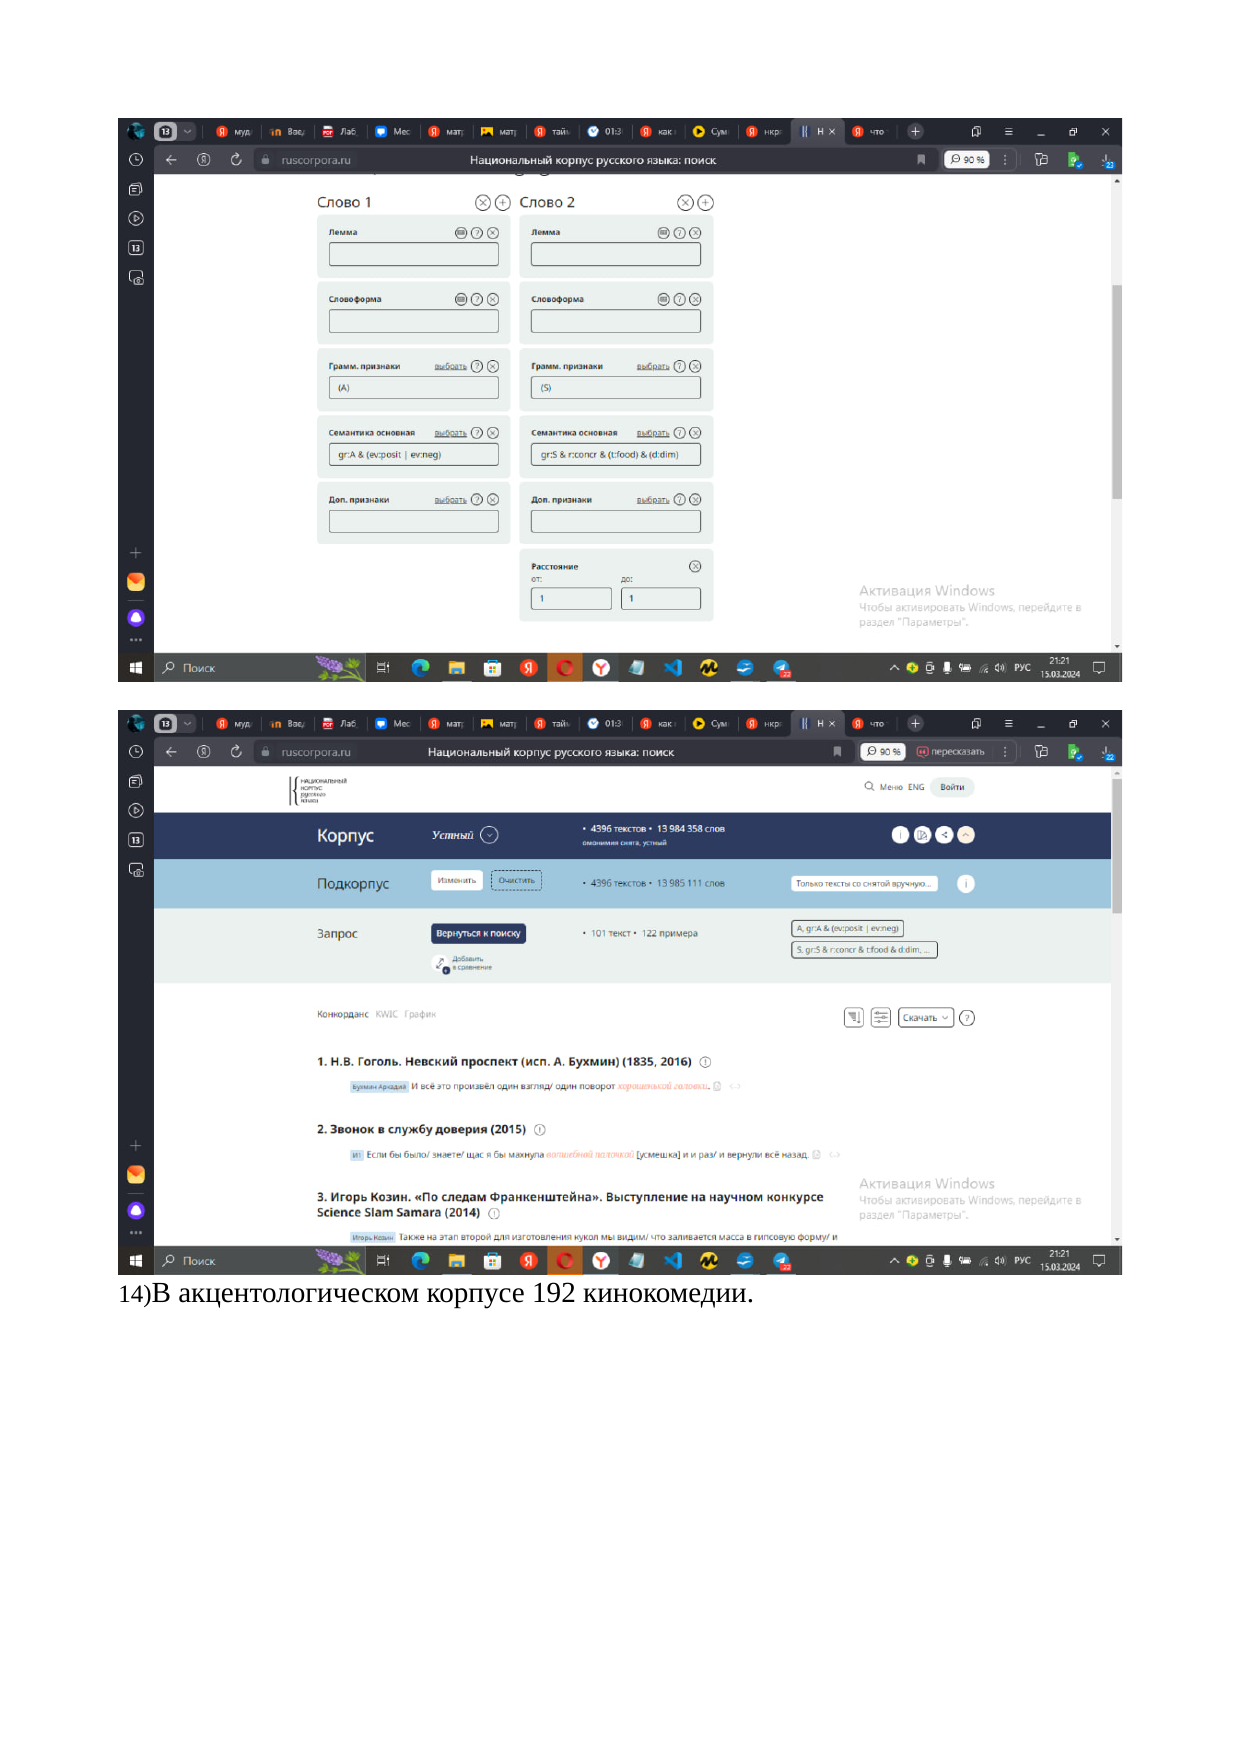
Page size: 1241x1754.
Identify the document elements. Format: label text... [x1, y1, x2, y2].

text 14)В акцентологическом корпусе 192 кинокомедии. [118, 1275, 1122, 1308]
picture [118, 710, 1123, 1275]
picture [118, 118, 1123, 682]
